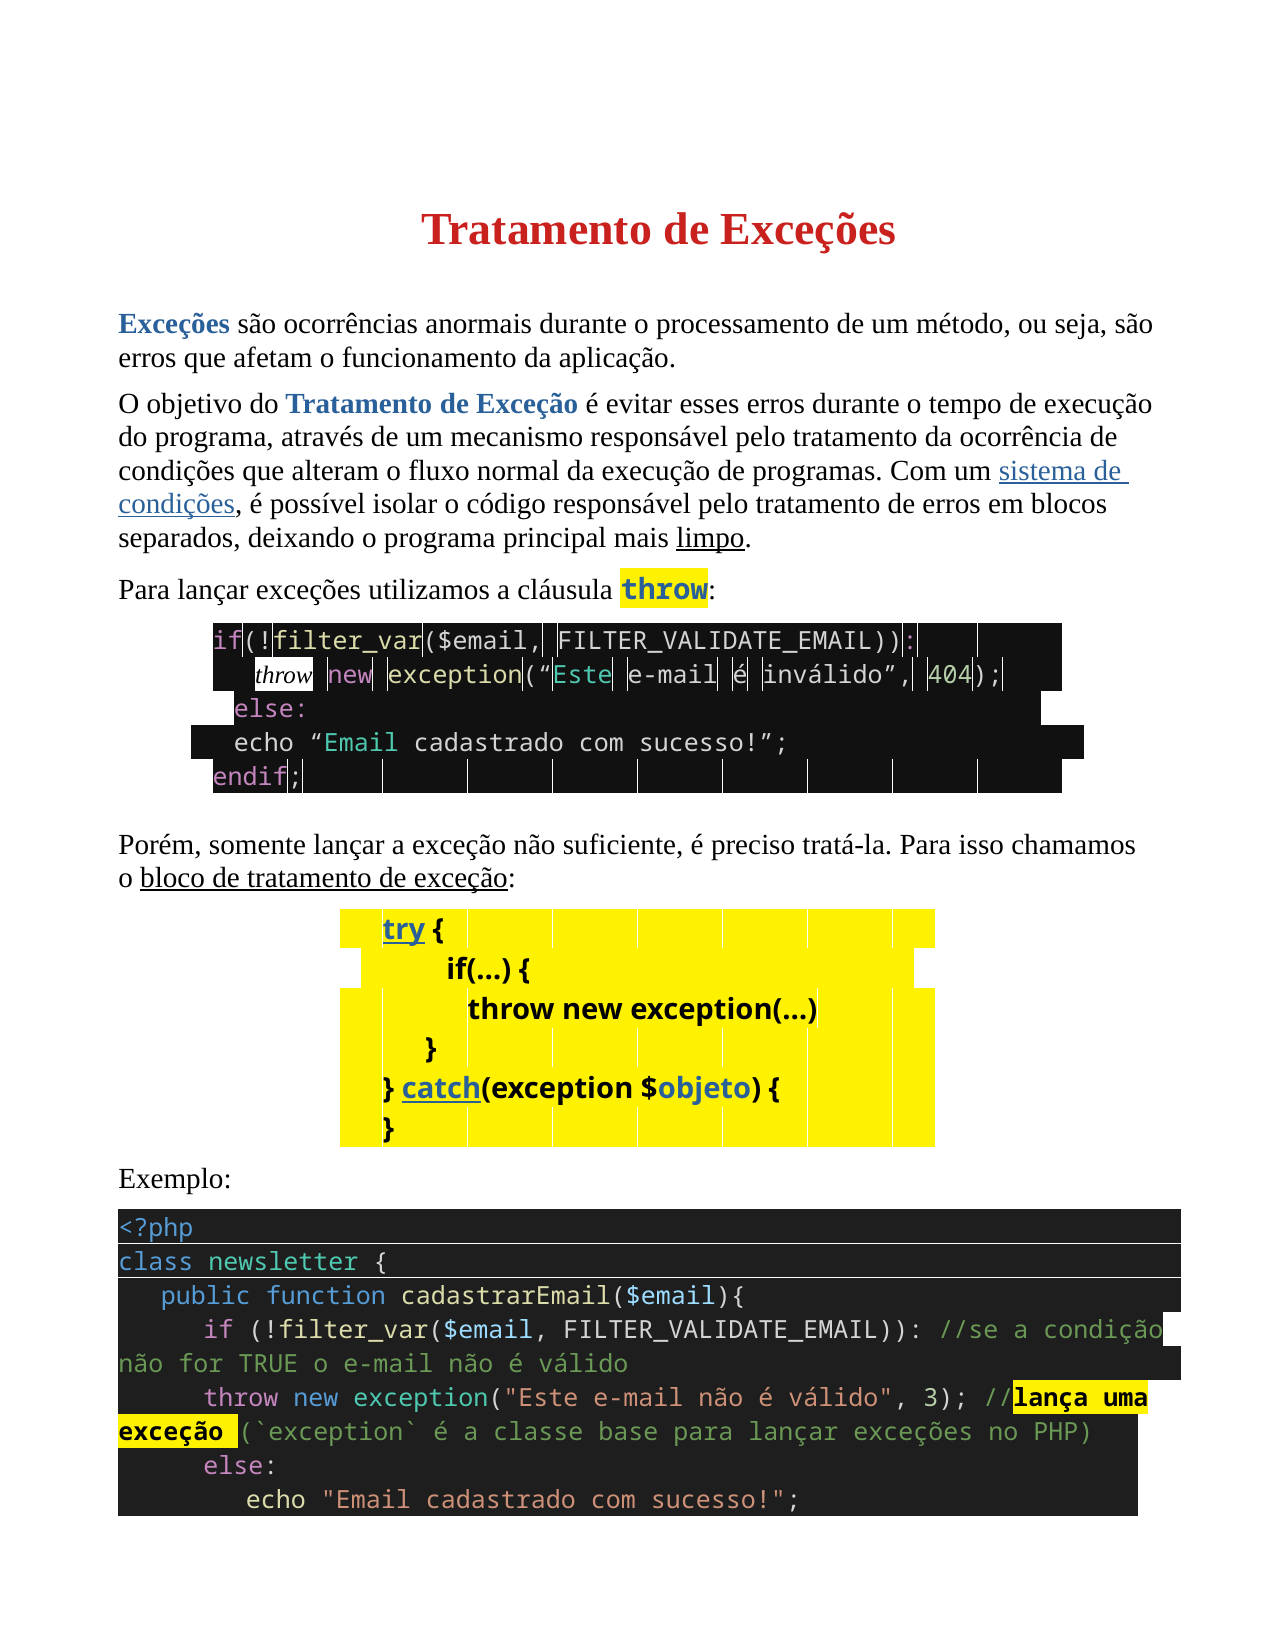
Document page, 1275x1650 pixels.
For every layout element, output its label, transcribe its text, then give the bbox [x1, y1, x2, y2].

text throw new exception("Este e-mail não é válido", 3); //lança uma exceção (`exception` é a classe base para lançar exceções no PHP) else: echo "Email cadastrado com sucesso!"; [118, 1380, 1181, 1516]
text class newsletter { [118, 1243, 1157, 1277]
text <?php [118, 1209, 1157, 1243]
text O objetivo do Tratamento de Exceção é evitar esses erros durante o tempo de execução do programa, através de um mecanismo responsável pelo tratamento da ocorrência de condições que alteram o fluxo normal da execução de programas. Com um sistema de condições, é possível isolar o código responsável pelo tratamento de erros em blocos separados, deixando o programa principal mais limpo. [118, 386, 1157, 554]
text throw new exception(“Este e-mail é inválido”, 404); [118, 657, 1157, 691]
subtitle Exceções são ocorrências anormais durante o processamento de um método, ou seja, são erros que afetam o funcionamento da aplicação. [118, 273, 1157, 373]
subtitle Tratamento de Exceções [118, 201, 1157, 254]
text try { if(…) { throw new exception(…) } } catch(exception $objeto) { } [118, 908, 1157, 1147]
text else: echo “Email cadastrado com sucesso!”; endif; [118, 691, 1157, 793]
text Exemplo: [118, 1161, 1157, 1195]
text if (!filter_var($email, FILTER_VALIDATE_EMAIL)): //se a condição não for TRUE o e-mail não é válido [118, 1312, 1228, 1380]
text Para lançar exceções utilizamos a cláusula throw: [118, 568, 1157, 608]
text public function cadastrarEmail($email){ [118, 1277, 1157, 1312]
text Porém, somente lançar a exceção não suficiente, é preciso tratá-la. Para isso chamamos o bloco de tratamento de exceção: [118, 827, 1157, 894]
text if(!filter_var($email, FILTER_VALIDATE_EMAIL)): [118, 622, 1157, 657]
